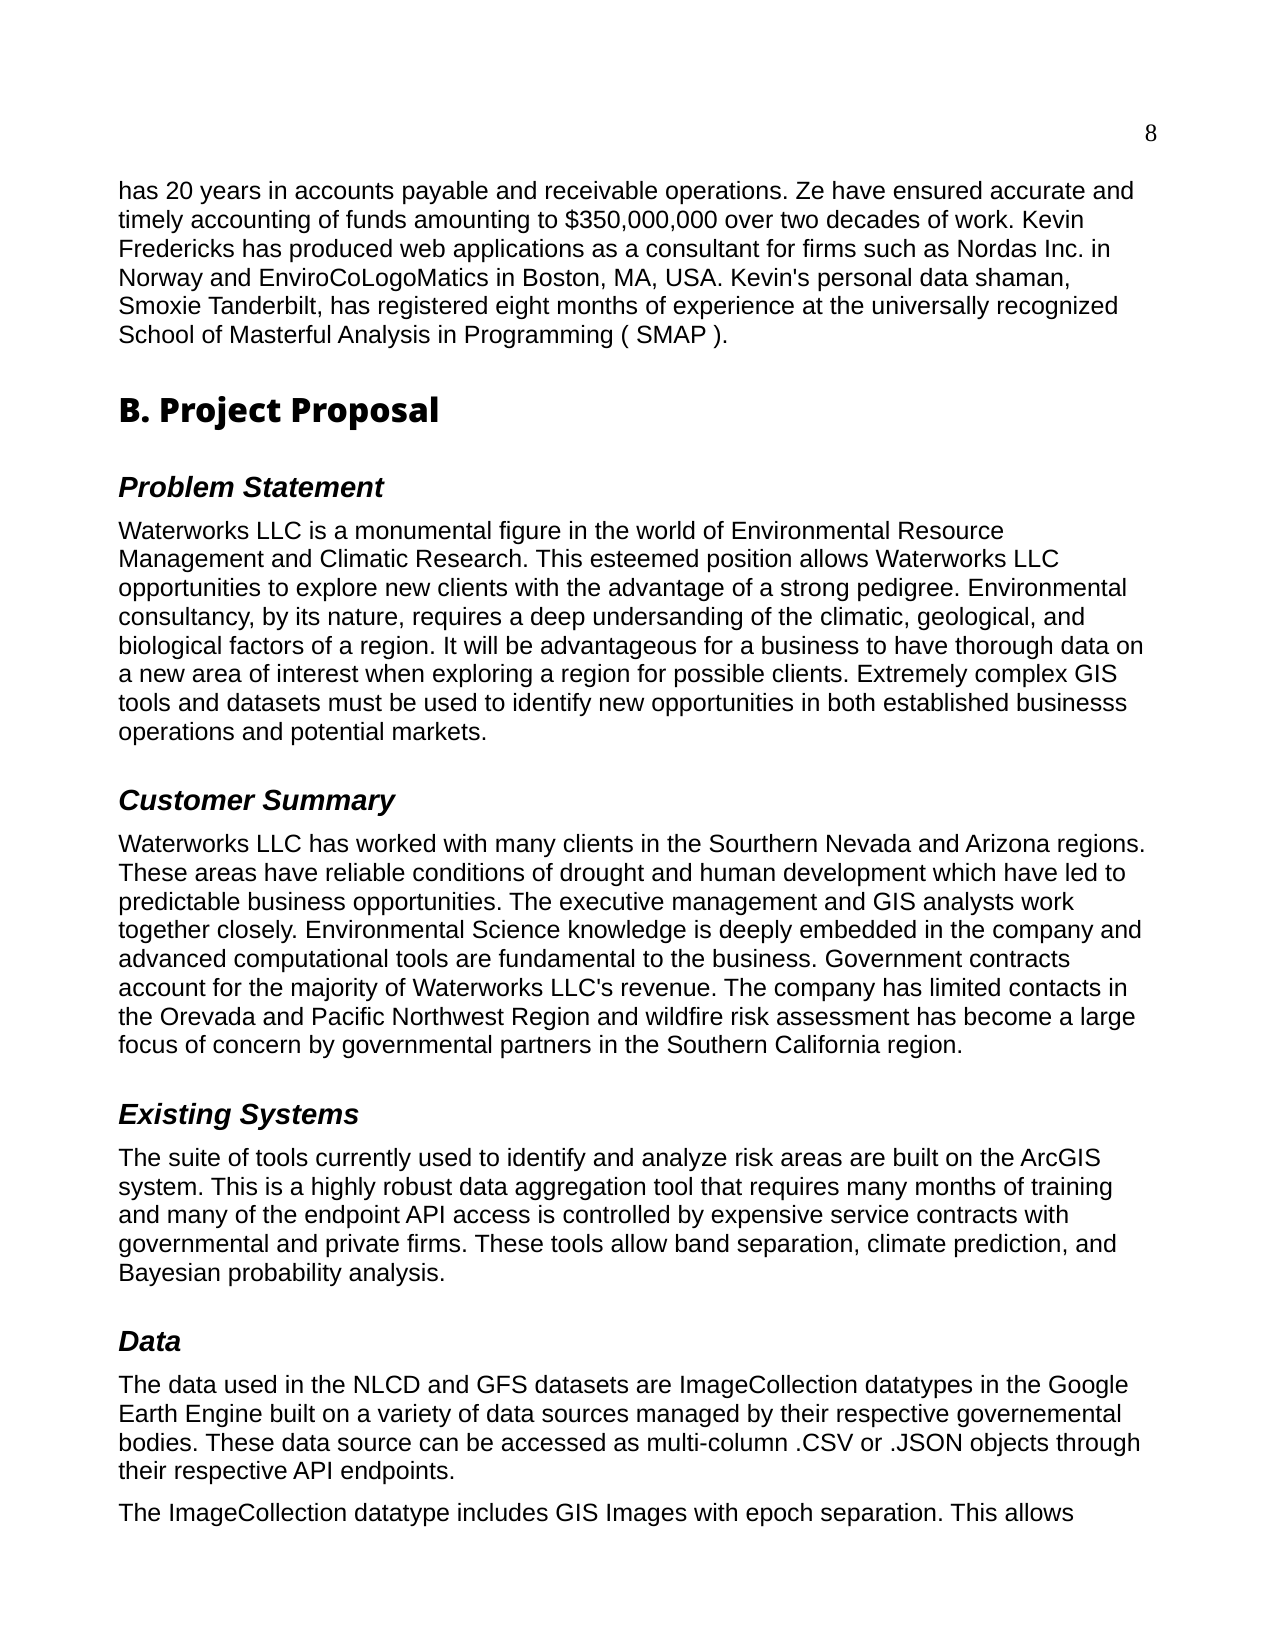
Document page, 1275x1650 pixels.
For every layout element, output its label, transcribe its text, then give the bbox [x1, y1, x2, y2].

subtitle Data [118, 1324, 1157, 1357]
text has 20 years in accounts payable and receivable operations. Ze have ensured accurate and timely accounting of funds amounting to $350,000,000 over two decades of work. Kevin Fredericks has produced web applications as a consultant for firms such as Nordas Inc. in Norway and EnviroCoLogoMatics in Boston, MA, USA. Kevin's personal data shaman, Smoxie Tanderbilt, has registered eight months of experience at the universally recognized School of Masterful Analysis in Programming ( SMAP ). [118, 176, 1157, 349]
subtitle Existing Systems [118, 1097, 1157, 1130]
text Waterworks LLC is a monumental figure in the world of Environmental Resource Management and Climatic Research. This esteemed position allows Waterworks LLC opportunities to explore new clients with the advantage of a strong pedigree. Environmental consultancy, by its nature, requires a deep undersanding of the climatic, geological, and biological factors of a region. It will be advantageous for a business to have thorough data on a new area of interest when exploring a region for possible clients. Extremely complex GIS tools and datasets must be used to identify new opportunities in both established businesss operations and potential markets. [118, 516, 1157, 746]
text The data used in the NLCD and GFS datasets are ImageCollection datatypes in the Google Earth Engine built on a variety of data sources managed by their respective governemental bodies. These data source can be accessed as multi-column .CSV or .JSON objects through their respective API endpoints. [118, 1370, 1157, 1485]
subtitle Problem Statement [118, 469, 1157, 503]
text Waterworks LLC has worked with many clients in the Sourthern Nevada and Arizona regions. These areas have reliable conditions of drought and human development which have led to predictable business opportunities. The executive management and GIS analysts work together closely. Environmental Science knowledge is deeply embedded in the company and advanced computational tools are fundamental to the business. Government contracts account for the majority of Waterworks LLC's revenue. The company has limited contacts in the Orevada and Pacific Northwest Region and wildfire risk assessment has become a large focus of concern by governmental partners in the Southern California region. [118, 829, 1157, 1059]
subtitle Customer Summary [118, 783, 1157, 817]
text The suite of tools currently used to identify and analyze risk areas are built on the ArcGIS system. This is a highly robust data aggregation tool that requires many months of training and many of the endpoint API access is controlled by expensive service contracts with governmental and private firms. These tools allow band separation, climate prediction, and Bayesian probability analysis. [118, 1143, 1157, 1286]
subtitle B. Project Proposal [118, 386, 1157, 432]
text The ImageCollection datatype includes GIS Images with epoch separation. This allows [118, 1497, 1157, 1526]
